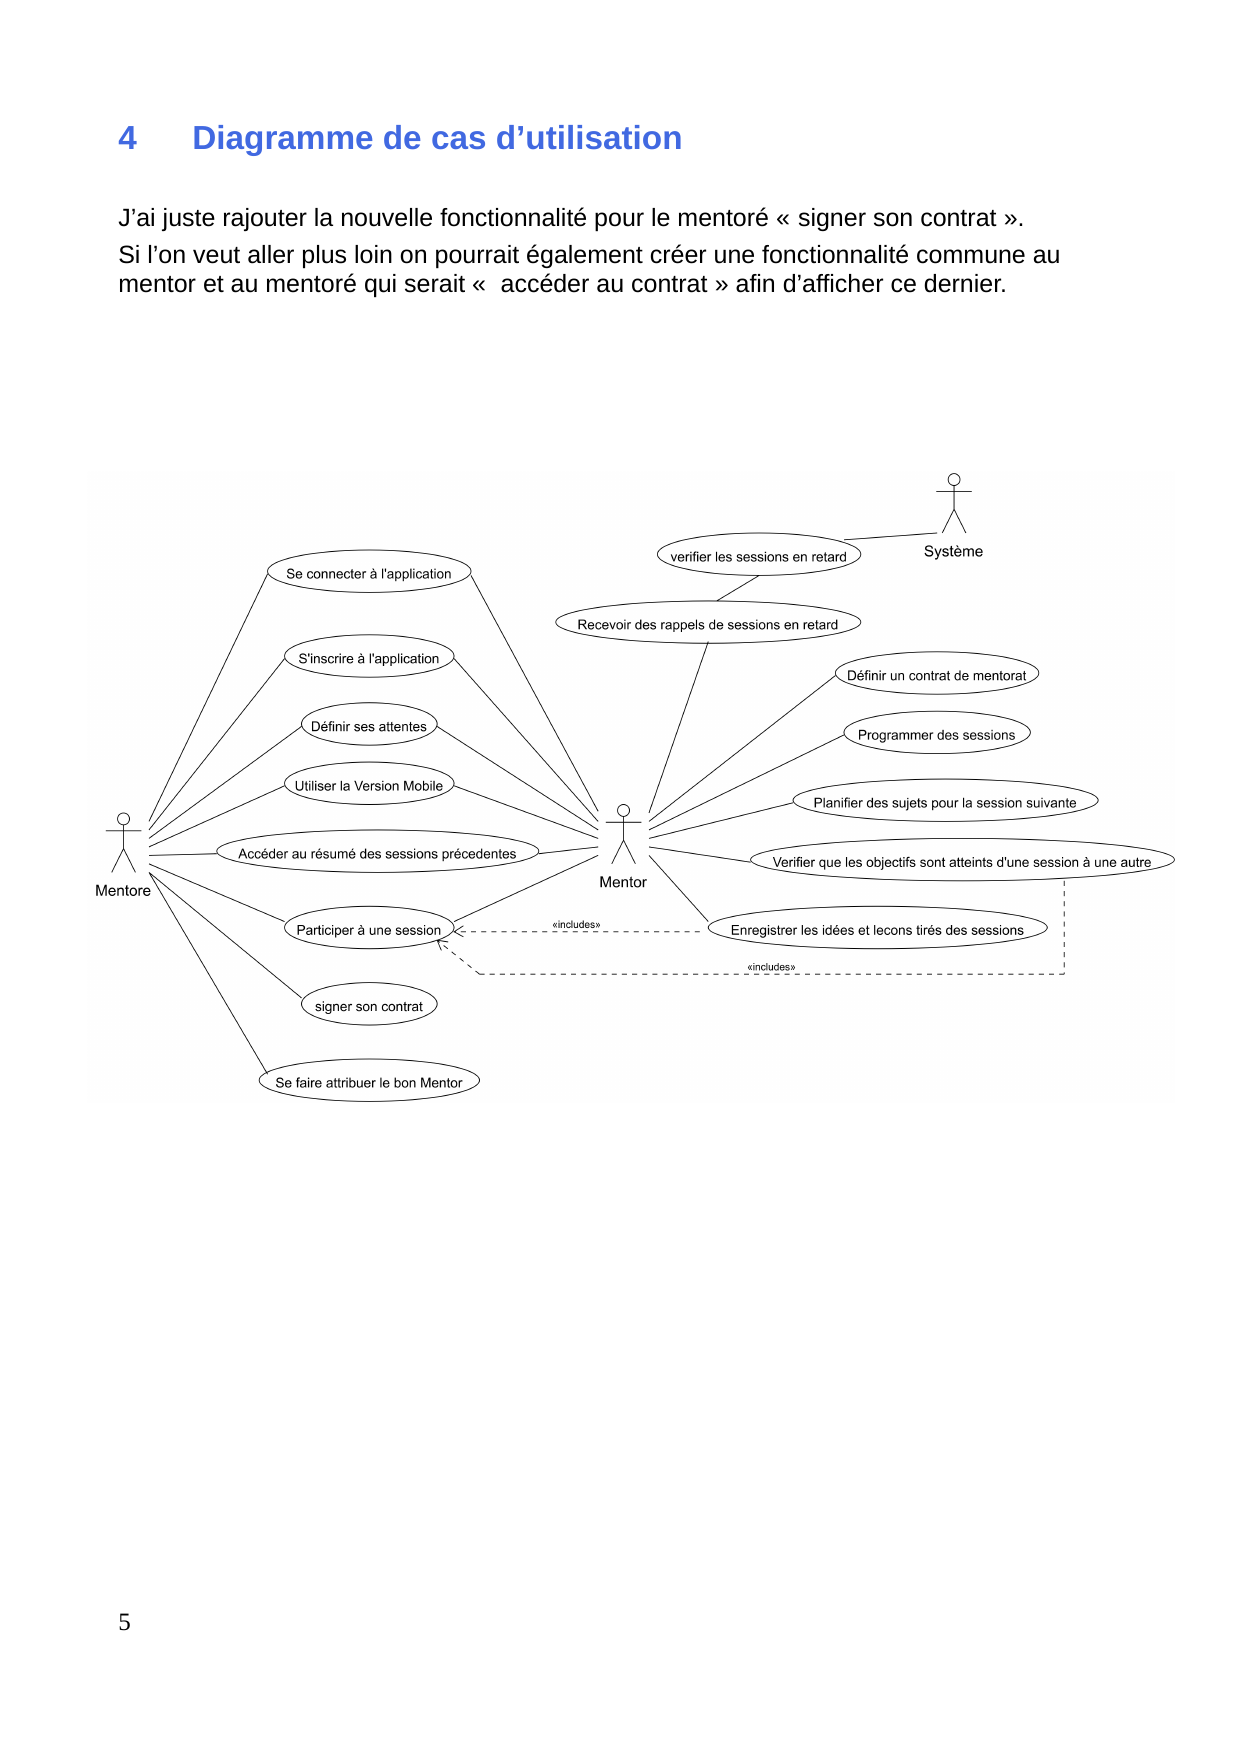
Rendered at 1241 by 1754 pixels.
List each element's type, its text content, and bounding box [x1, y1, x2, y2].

picture [87, 471, 1175, 1103]
subtitle Diagramme de cas d’utilisation [118, 118, 1122, 157]
text Si l’on veut aller plus loin on pourrait également créer une fonctionnalité commune au mentor et au mentoré qui serait « accéder au contrat » afin d’afficher ce dernier. [118, 240, 1122, 297]
text J’ai juste rajouter la nouvelle fonctionnalité pour le mentoré « signer son contrat ». [118, 203, 1122, 231]
